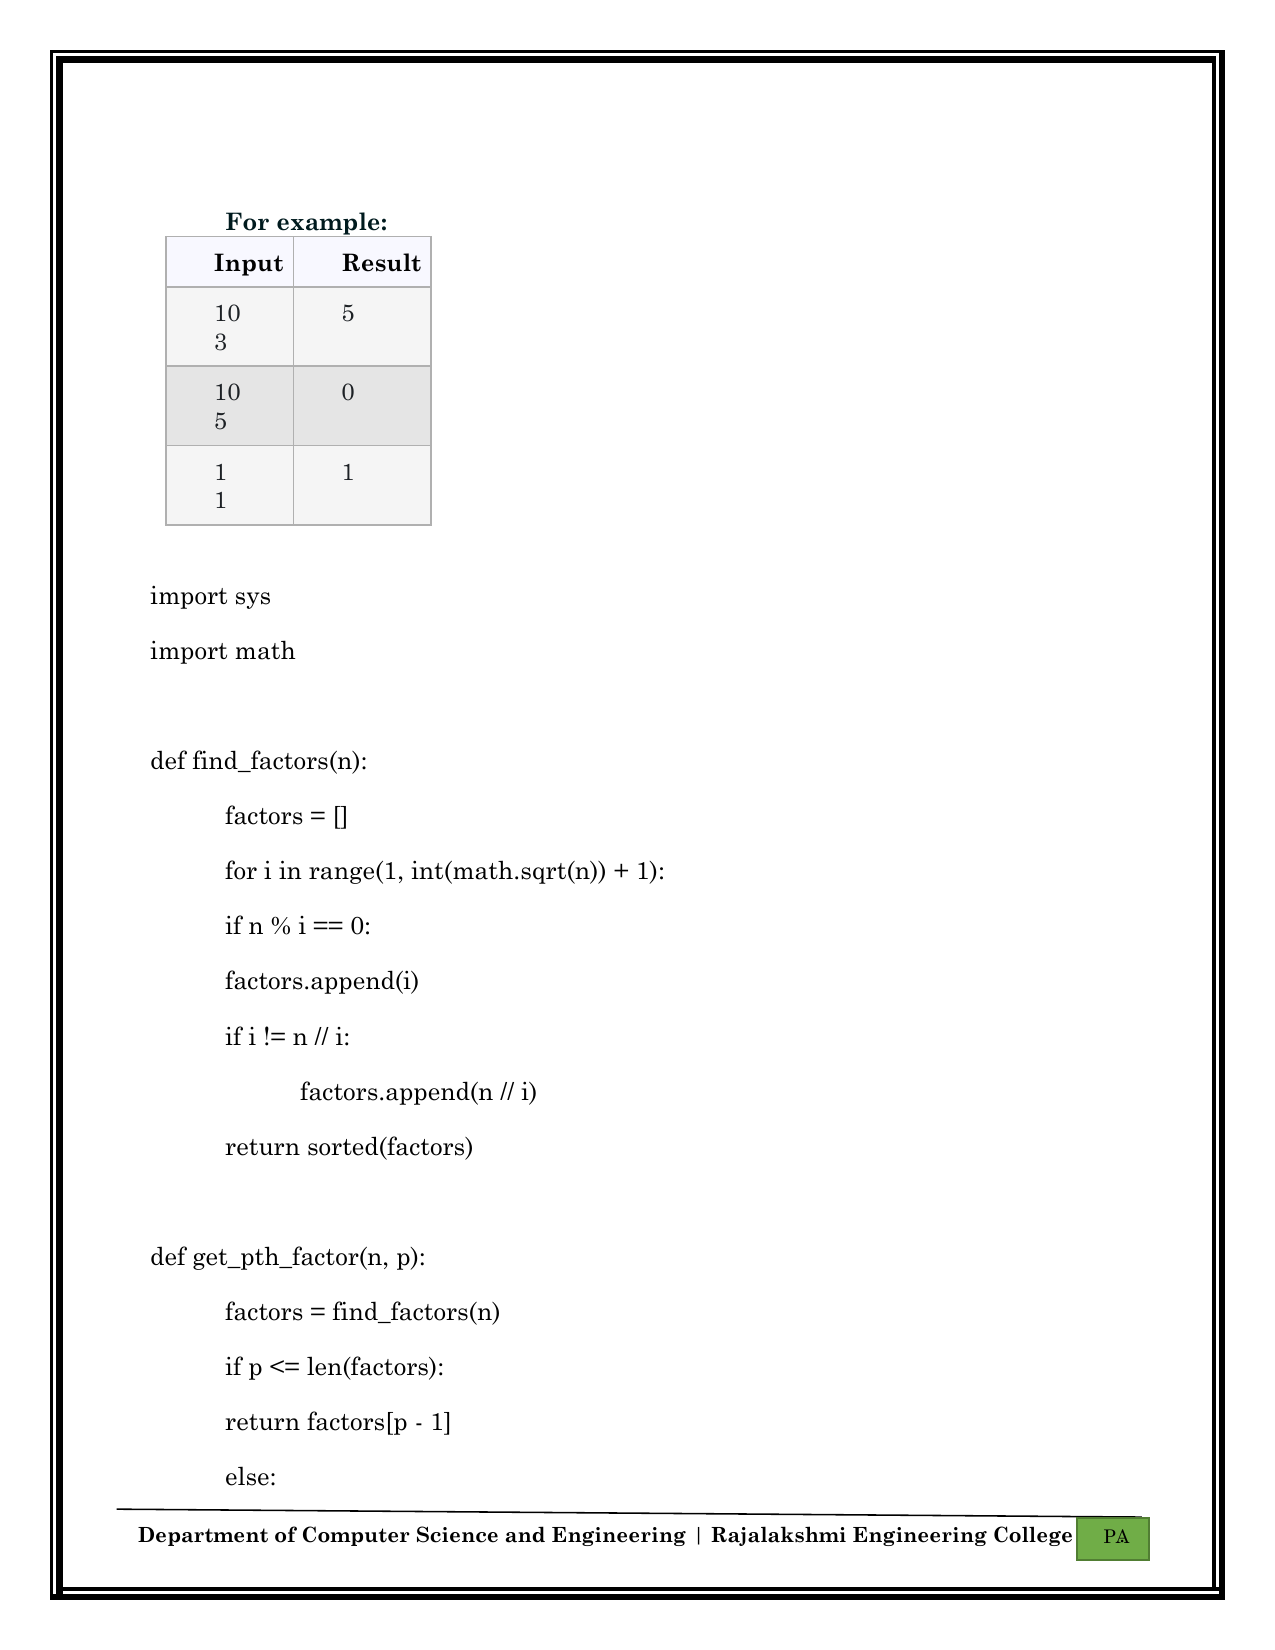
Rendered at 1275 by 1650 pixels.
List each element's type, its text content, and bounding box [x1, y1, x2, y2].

table_cell 5 [294, 288, 430, 365]
text factors = find_factors(n) [150, 1296, 1125, 1326]
text For example: [225, 207, 1125, 236]
text if p <= len(factors): [150, 1351, 1125, 1381]
text if i != n // i: [150, 1020, 1125, 1050]
text if n % i == 0: [150, 910, 1125, 940]
text import math [150, 634, 1125, 664]
text def get_pth_factor(n, p): [150, 1241, 1125, 1271]
text else: [150, 1461, 1125, 1491]
table_header Input [167, 237, 293, 286]
text factors.append(i) [150, 965, 1125, 995]
table_header Result [294, 237, 430, 286]
text factors = [] [150, 800, 1125, 830]
text return sorted(factors) [150, 1130, 1125, 1161]
text factors.append(n // i) [150, 1075, 1125, 1105]
text def find_factors(n): [150, 745, 1125, 775]
table_cell 0 [294, 367, 430, 445]
table_cell 1 [294, 446, 430, 524]
text for i in range(1, int(math.sqrt(n)) + 1): [150, 855, 1125, 885]
text import sys [150, 579, 1125, 609]
table_cell 10 3 [167, 288, 293, 365]
text return factors[p - 1] [150, 1406, 1125, 1436]
table_cell 10 5 [167, 367, 293, 445]
table_cell 1 1 [167, 446, 293, 524]
